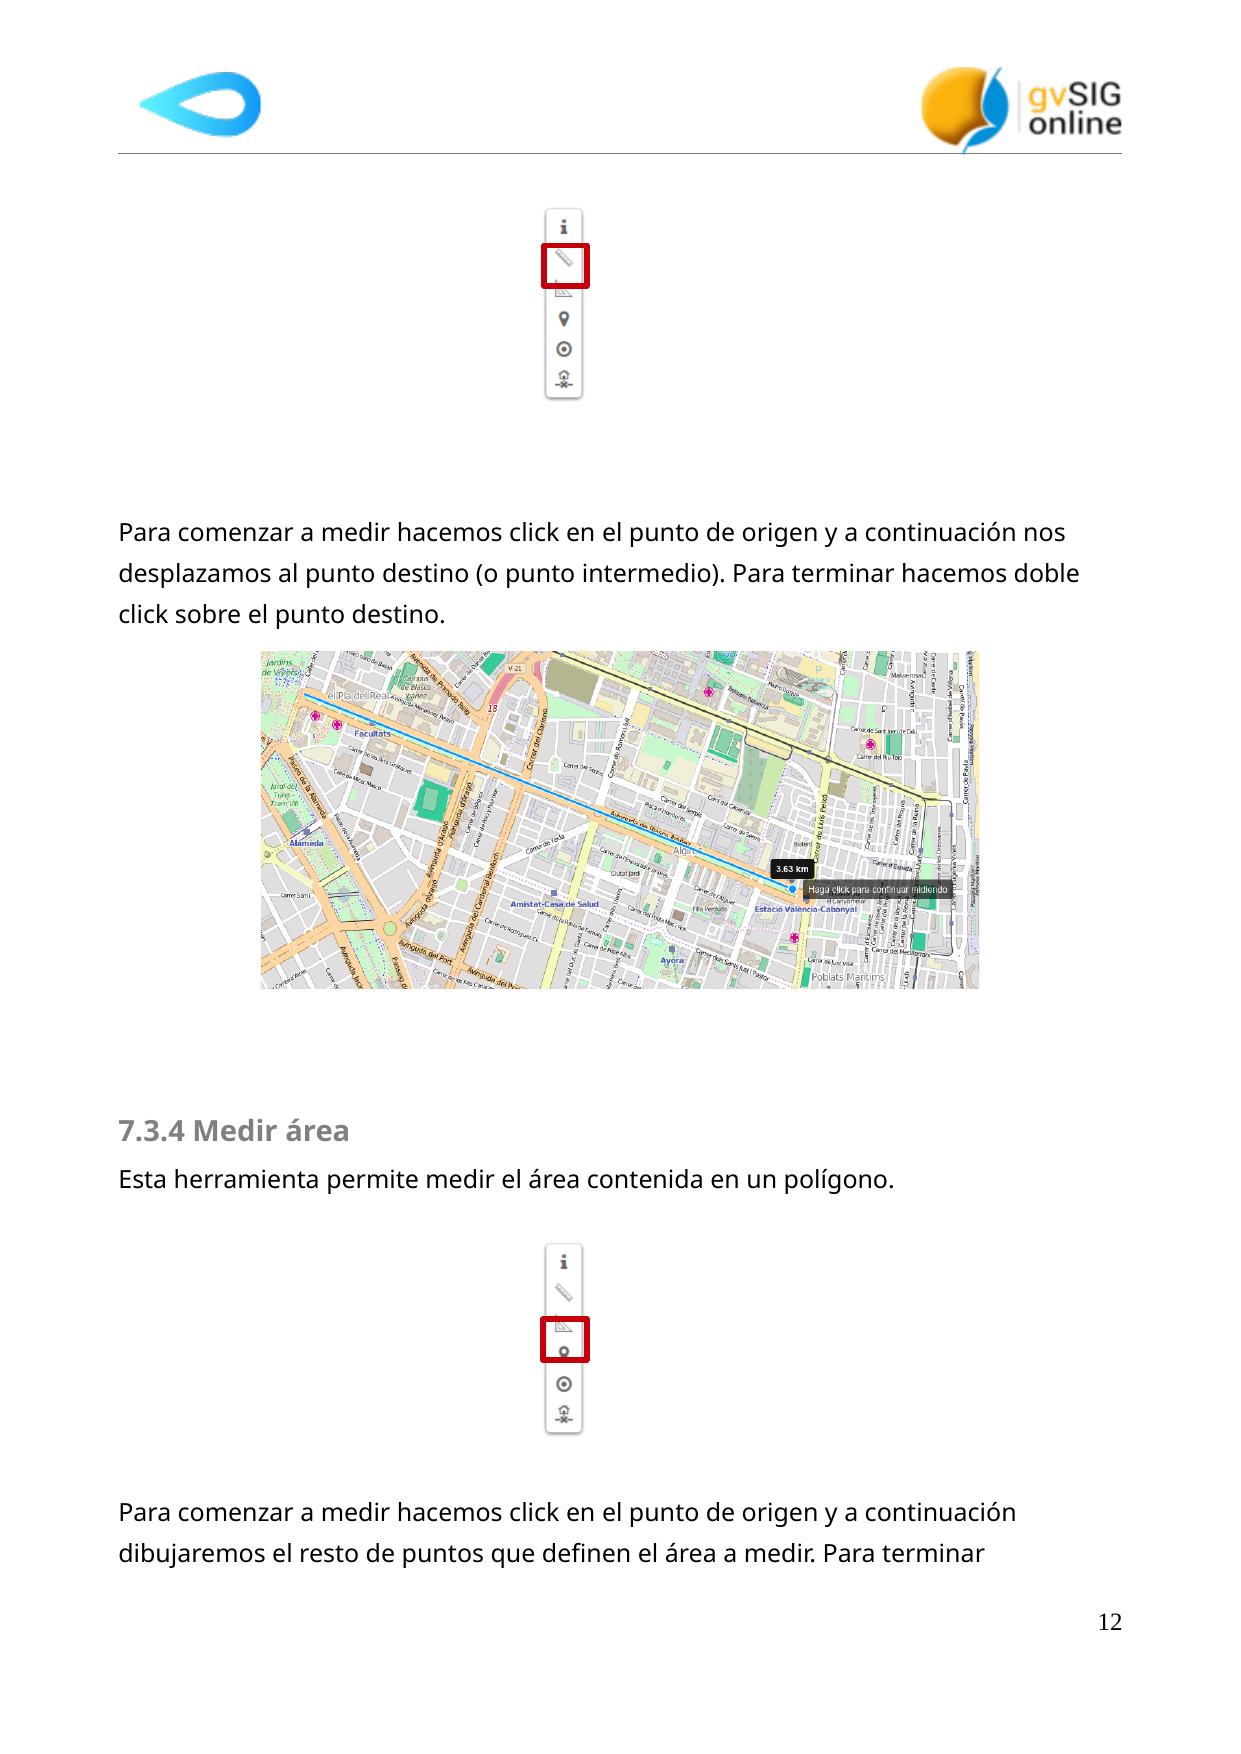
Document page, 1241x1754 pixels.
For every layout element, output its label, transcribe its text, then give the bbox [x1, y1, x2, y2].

picture [547, 248, 584, 283]
picture [542, 1243, 587, 1316]
picture [119, 62, 282, 154]
picture [542, 207, 587, 243]
text Para comenzar a medir hacemos click en el punto de origen y a continuación dibujaremos el resto de puntos que definen el área a medir. Para terminar [118, 1494, 1122, 1569]
subtitle 7.3.4 Medir área [118, 1110, 1122, 1149]
picture [542, 1363, 587, 1438]
text Esta herramienta permite medir el área contenida en un polígono. [118, 1162, 1122, 1196]
picture [542, 289, 587, 403]
picture [921, 67, 1122, 155]
picture [546, 1322, 584, 1357]
picture [260, 651, 980, 989]
text Para comenzar a medir hacemos click en el punto de origen y a continuación nos desplazamos al punto destino (o punto intermedio). Para terminar hacemos doble click sobre el punto destino. [118, 515, 1122, 631]
